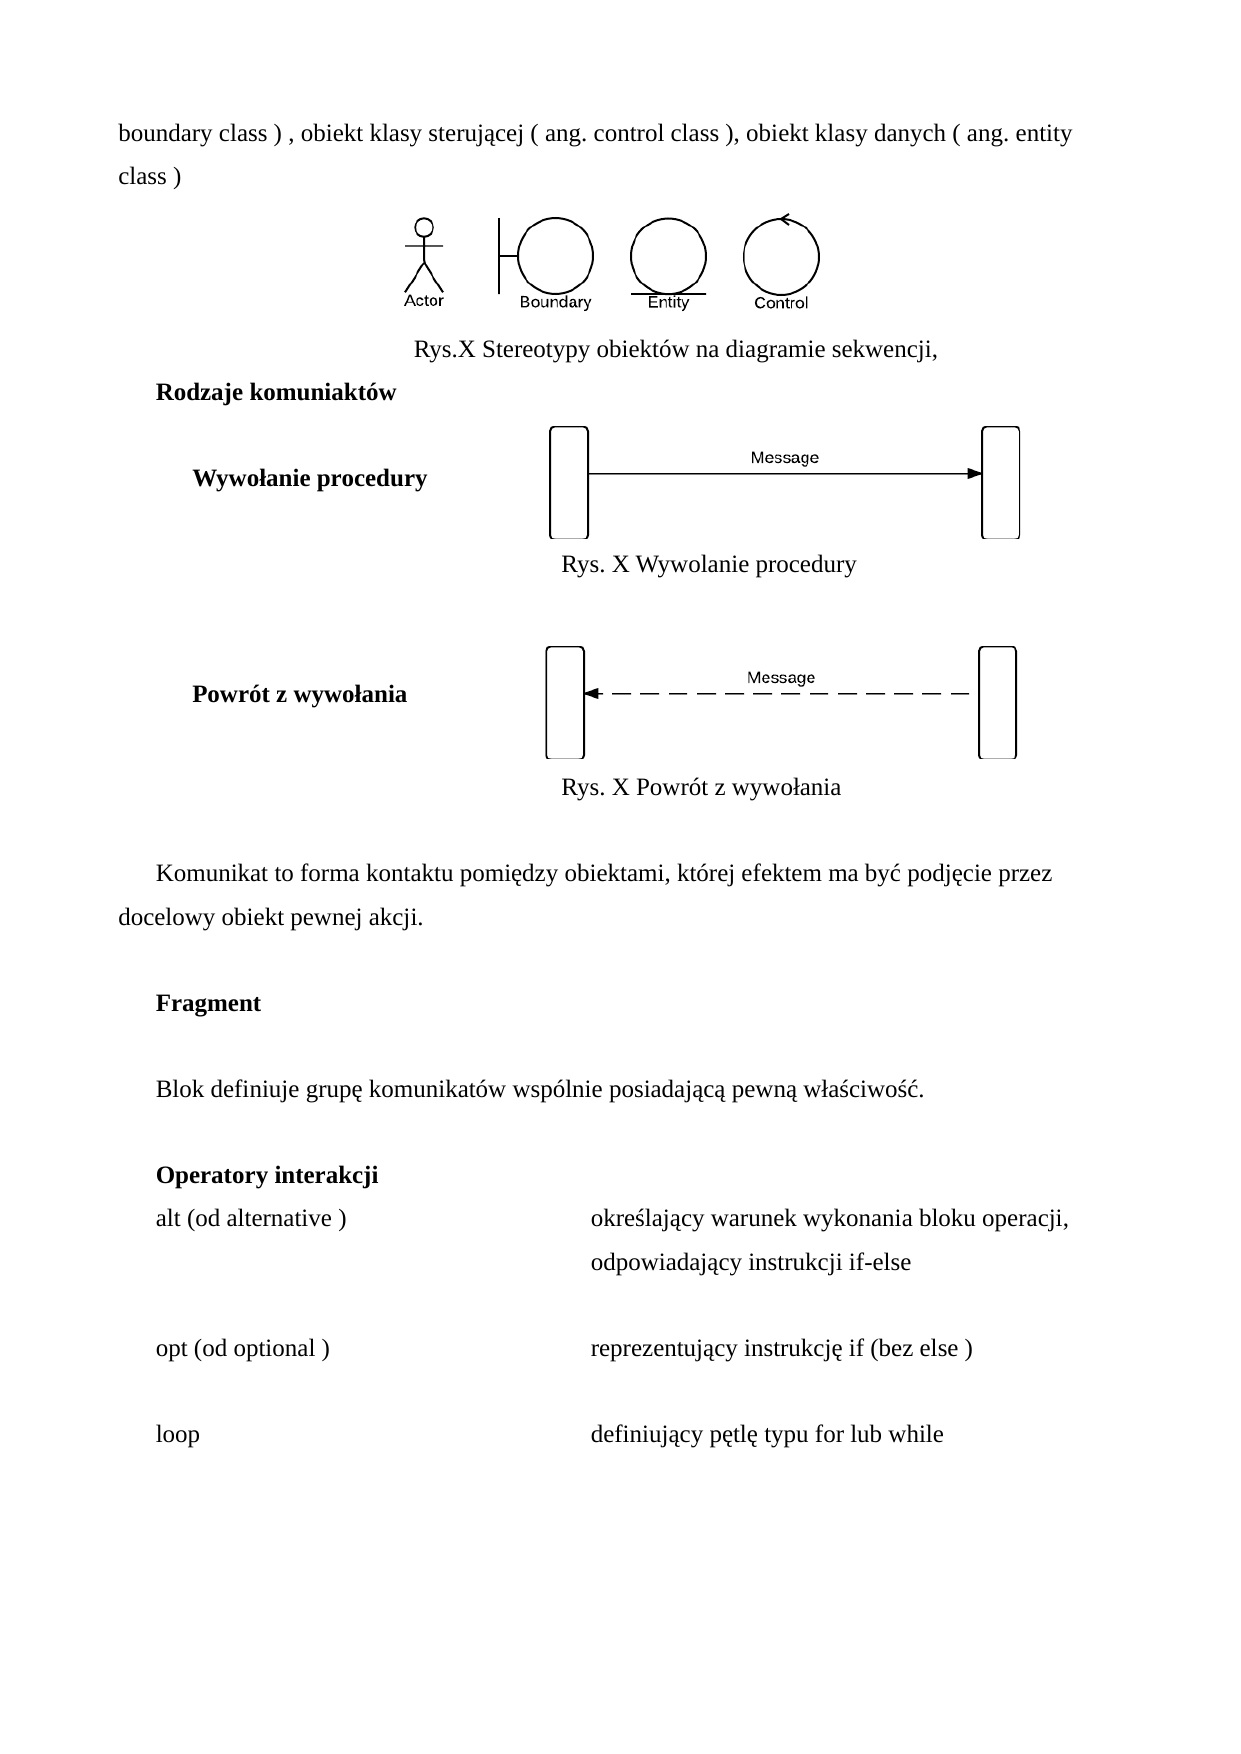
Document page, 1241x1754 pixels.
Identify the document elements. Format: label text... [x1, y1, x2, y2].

text loop definiujący pętlę typu for lub while [118, 1419, 1122, 1448]
picture [452, 646, 1108, 759]
picture [292, 208, 948, 322]
text Rys.X Stereotypy obiektów na diagramie sekwencji, [118, 334, 1122, 362]
text Wywołanie procedury [118, 463, 456, 492]
text Fragment [118, 988, 1122, 1017]
text alt (od alternative ) określający warunek wykonania bloku operacji, odpowiadający instrukcji if-else [118, 1203, 1122, 1275]
text [1108, 679, 1122, 707]
text Komunikat to forma kontaktu pomiędzy obiektami, której efektem ma być podjęcie przez docelowy obiekt pewnej akcji. [118, 858, 1122, 930]
text Blok definiuje grupę komunikatów wspólnie posiadającą pewną właściwość. [118, 1074, 1122, 1103]
text Powrót z wywołania [118, 679, 452, 707]
picture [456, 426, 1111, 539]
text Operatory interakcji [118, 1160, 1122, 1189]
text boundary class ) , obiekt klasy sterującej ( ang. control class ), obiekt klasy danych ( ang. entity class ) [118, 118, 1122, 190]
text Rys. X Wywolanie procedury [118, 549, 1122, 578]
text Rys. X Powrót z wywołania [118, 772, 1122, 801]
text Rodzaje komuniaktów [118, 377, 1122, 406]
text opt (od optional ) reprezentujący instrukcję if (bez else ) [118, 1333, 1122, 1362]
